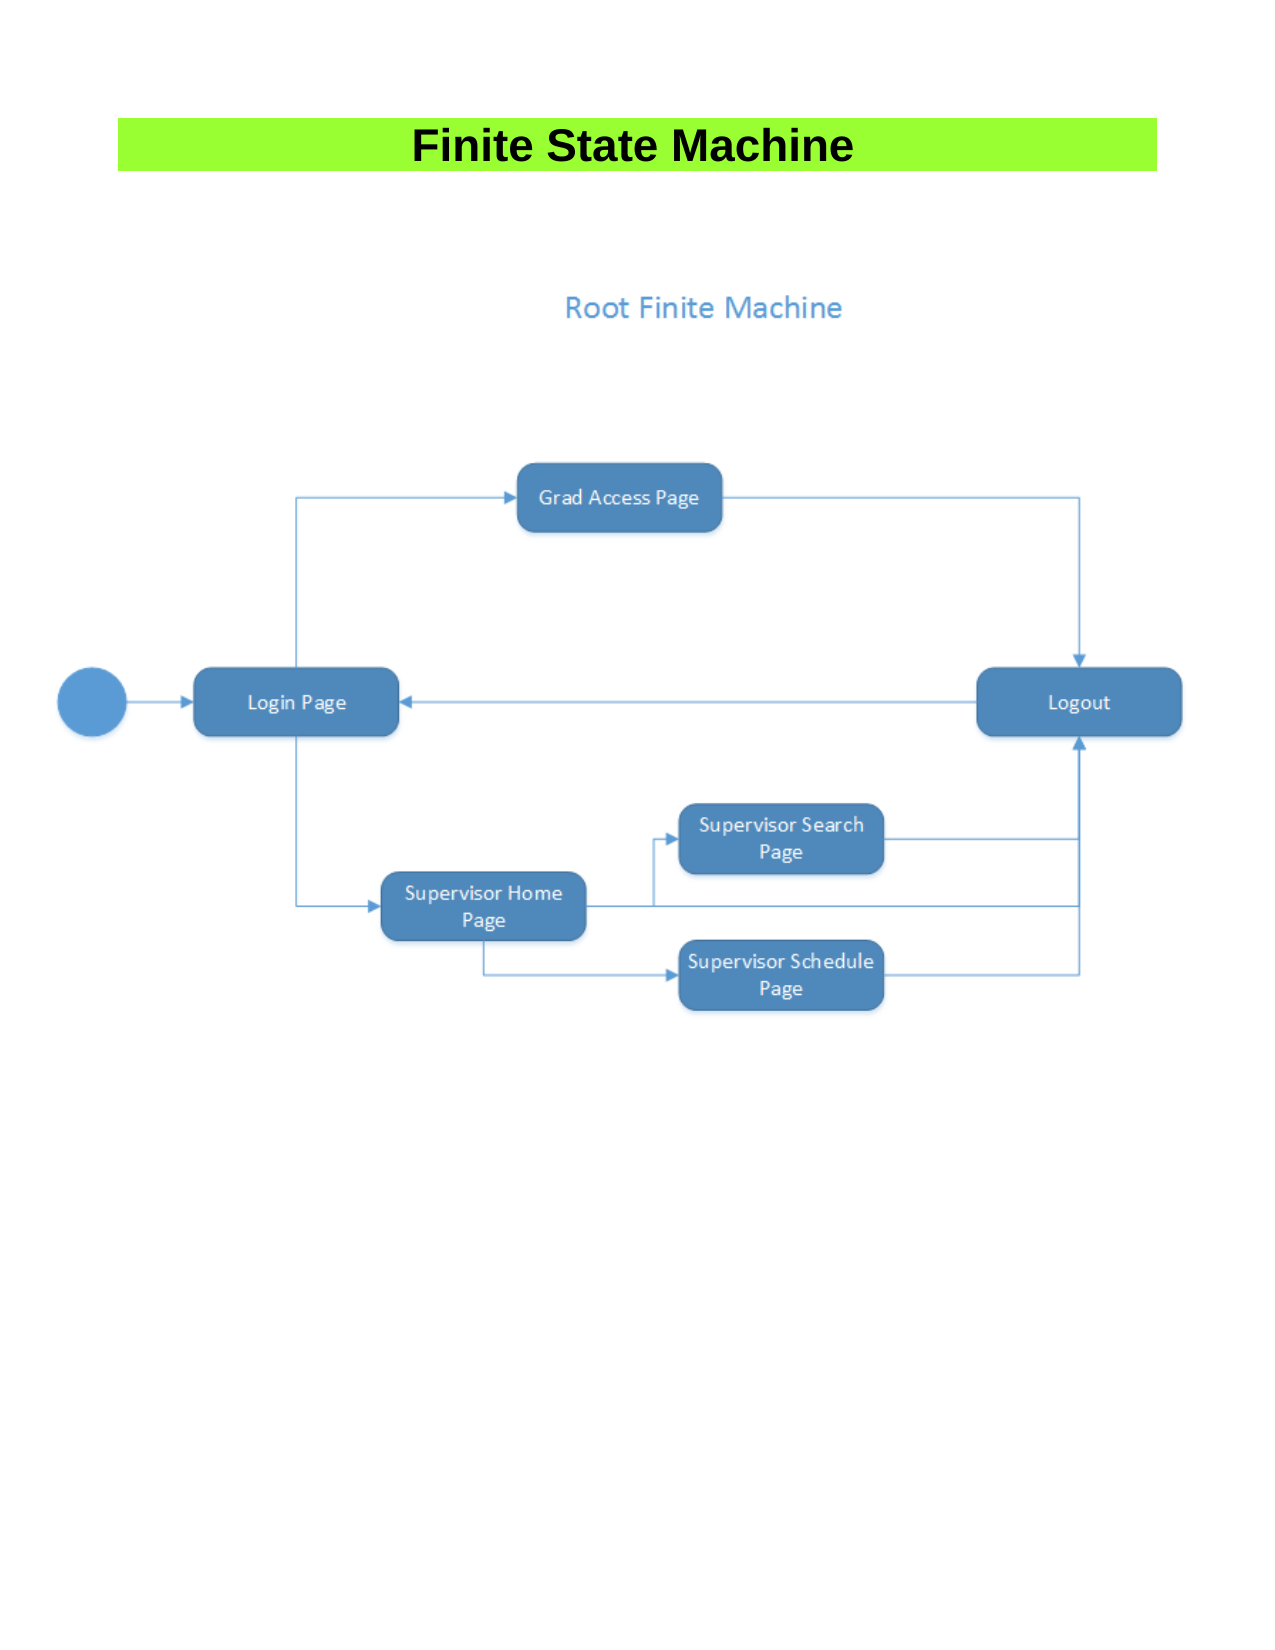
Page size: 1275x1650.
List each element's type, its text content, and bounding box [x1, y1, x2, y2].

picture [51, 277, 1190, 1021]
subtitle Finite State Machine [118, 118, 1157, 171]
